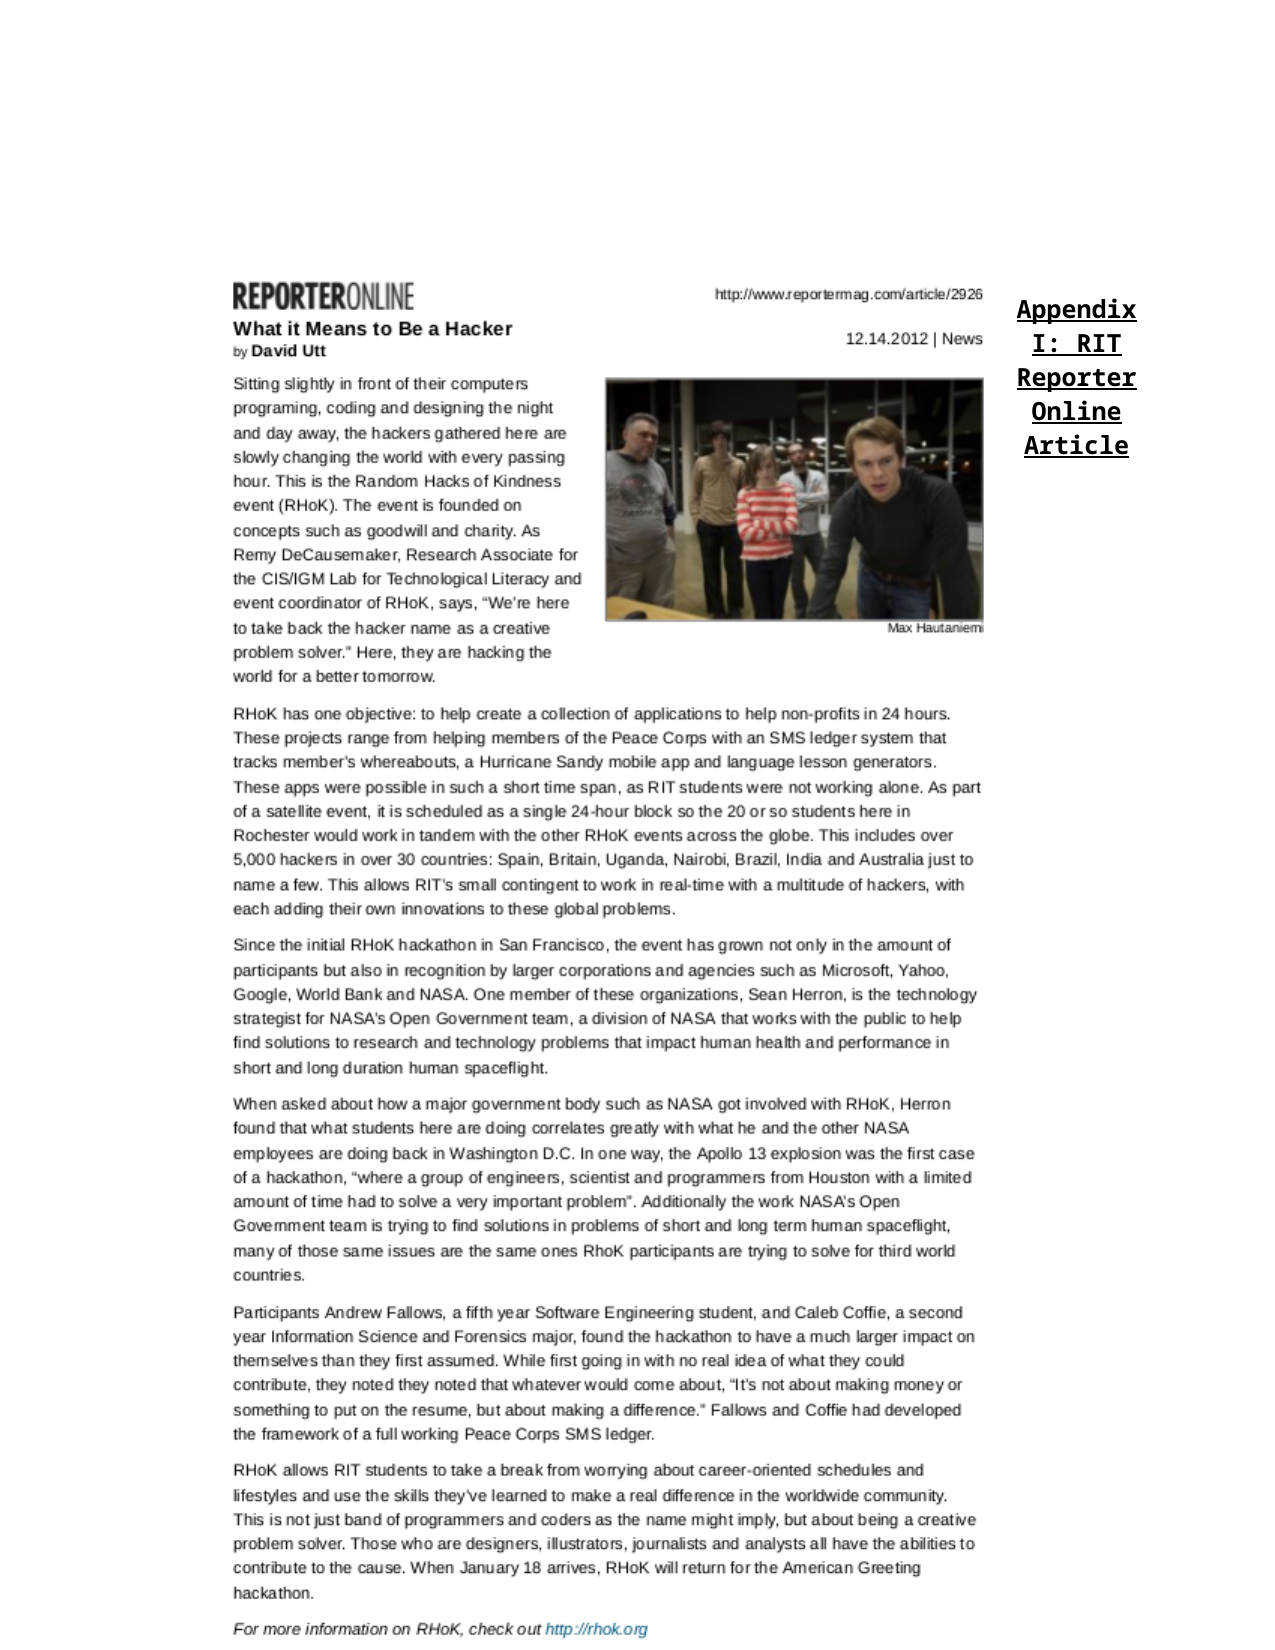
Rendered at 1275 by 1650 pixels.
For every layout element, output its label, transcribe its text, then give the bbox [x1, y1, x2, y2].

text Appendix I: RIT Reporter Online Article [996, 291, 1157, 462]
picture [226, 274, 996, 1650]
text [118, 291, 226, 462]
